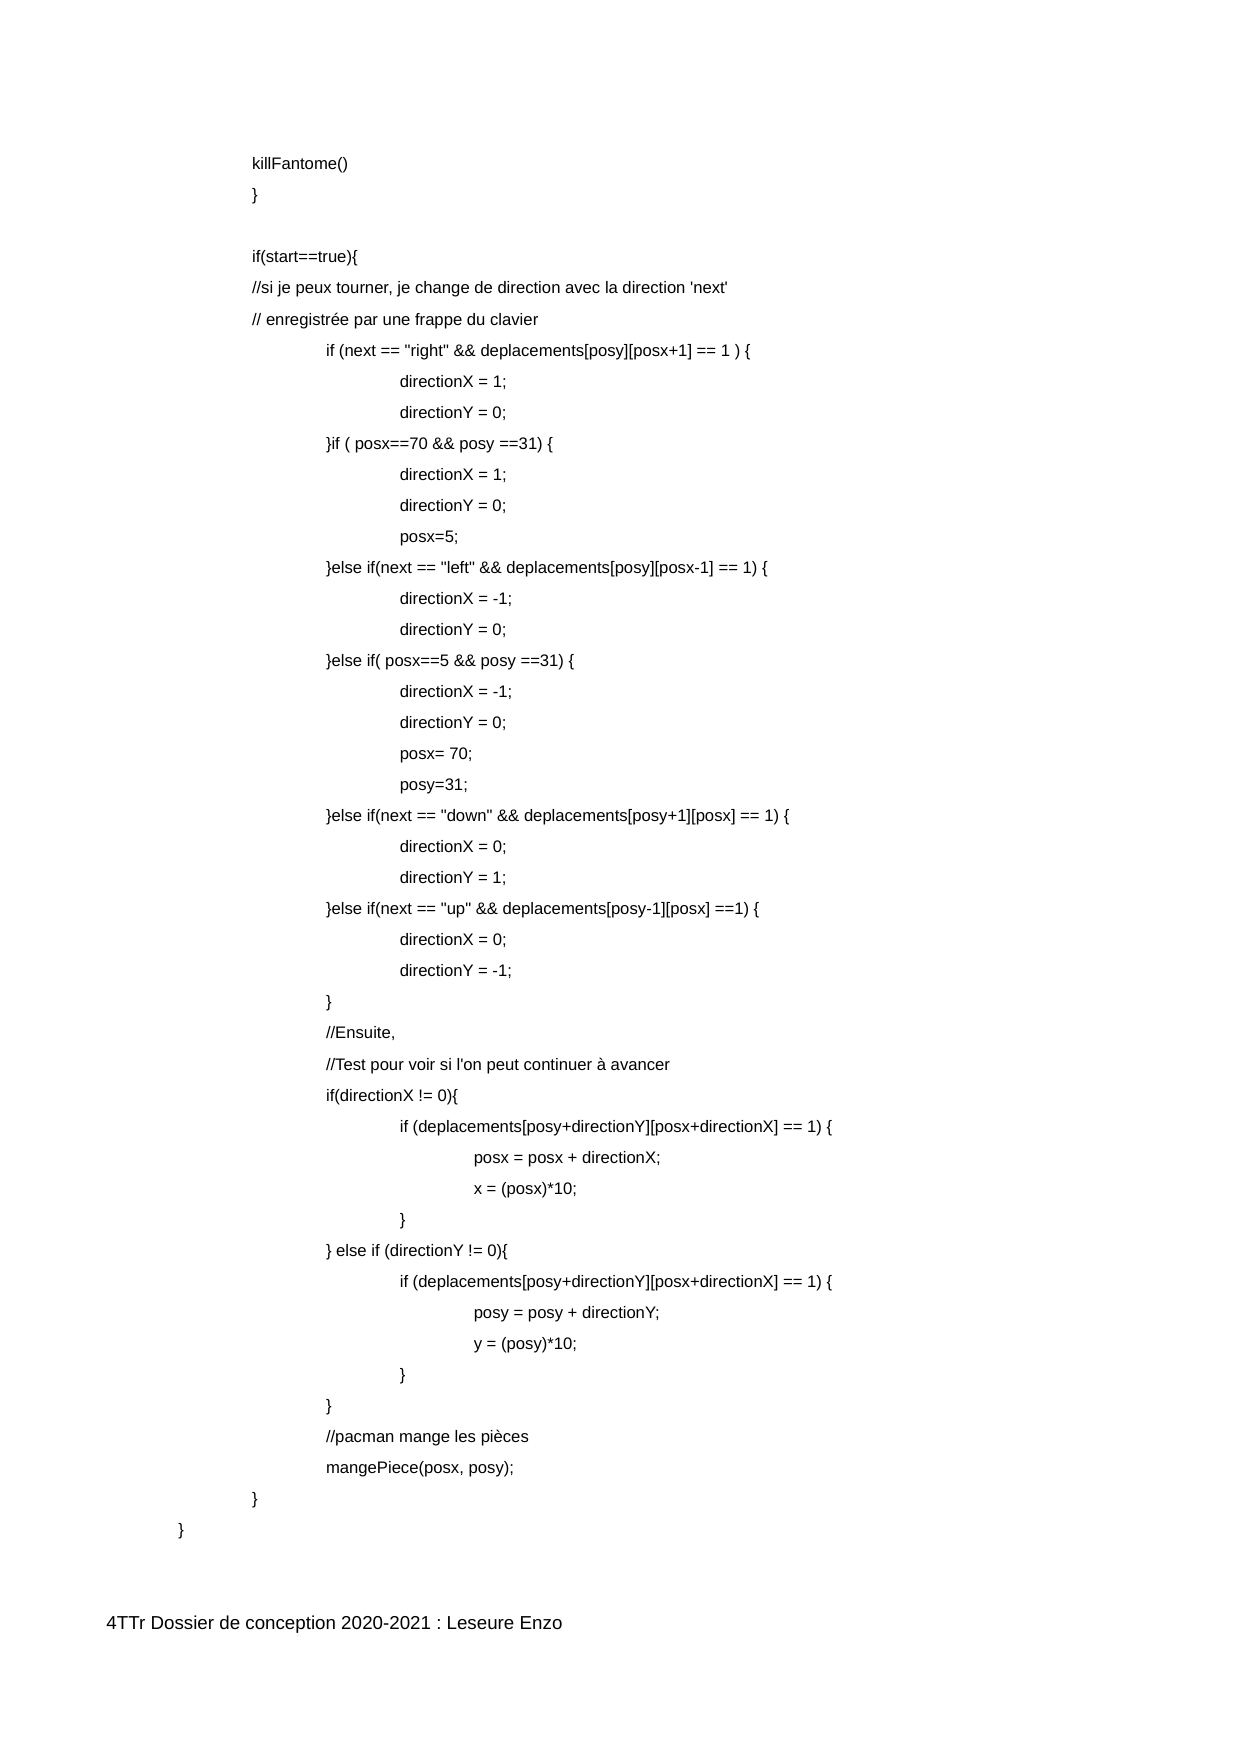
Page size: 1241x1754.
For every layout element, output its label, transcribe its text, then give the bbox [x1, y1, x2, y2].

text if (next == "right" && deplacements[posy][posx+1] == 1 ) { [104, 340, 1134, 359]
text directionX = 0; [104, 930, 1134, 949]
text directionY = 0; [104, 496, 1134, 515]
text } [104, 1396, 1134, 1415]
text directionY = 0; [104, 402, 1134, 422]
text posy=31; [104, 775, 1134, 794]
text if(directionX != 0){ [104, 1085, 1134, 1104]
text if (deplacements[posy+directionY][posx+directionX] == 1) { [104, 1272, 1134, 1291]
text directionX = 1; [104, 464, 1134, 484]
text } else if (directionY != 0){ [104, 1241, 1134, 1260]
text }else if(next == "left" && deplacements[posy][posx-1] == 1) { [104, 558, 1134, 577]
text } [104, 1365, 1134, 1384]
text //si je peux tourner, je change de direction avec la direction 'next' [104, 278, 1134, 297]
text } [104, 1209, 1134, 1229]
text mangePiece(posx, posy); [104, 1458, 1134, 1477]
text if(start==true){ [104, 247, 1134, 266]
text posx = posx + directionX; [104, 1147, 1134, 1167]
text directionY = -1; [104, 961, 1134, 980]
text } [104, 185, 1134, 204]
text posy = posy + directionY; [104, 1303, 1134, 1322]
text //Ensuite, [104, 1023, 1134, 1042]
text //Test pour voir si l'on peut continuer à avancer [104, 1054, 1134, 1073]
text directionY = 1; [104, 868, 1134, 887]
text posx=5; [104, 527, 1134, 546]
text }if ( posx==70 && posy ==31) { [104, 433, 1134, 453]
text directionY = 0; [104, 620, 1134, 639]
text killFantome() [104, 154, 1134, 173]
text y = (posy)*10; [104, 1334, 1134, 1353]
text directionX = -1; [104, 682, 1134, 701]
text }else if(next == "down" && deplacements[posy+1][posx] == 1) { [104, 806, 1134, 825]
text x = (posx)*10; [104, 1178, 1134, 1198]
text }else if(next == "up" && deplacements[posy-1][posx] ==1) { [104, 899, 1134, 918]
text directionY = 0; [104, 713, 1134, 732]
text //pacman mange les pièces [104, 1427, 1134, 1446]
text directionX = 0; [104, 837, 1134, 856]
text } [104, 992, 1134, 1011]
text if (deplacements[posy+directionY][posx+directionX] == 1) { [104, 1116, 1134, 1136]
text // enregistrée par une frappe du clavier [104, 309, 1134, 328]
text posx= 70; [104, 744, 1134, 763]
text directionX = 1; [104, 371, 1134, 391]
text directionX = -1; [104, 589, 1134, 608]
text } [104, 1520, 1134, 1539]
text } [104, 1489, 1134, 1508]
text }else if( posx==5 && posy ==31) { [104, 651, 1134, 670]
